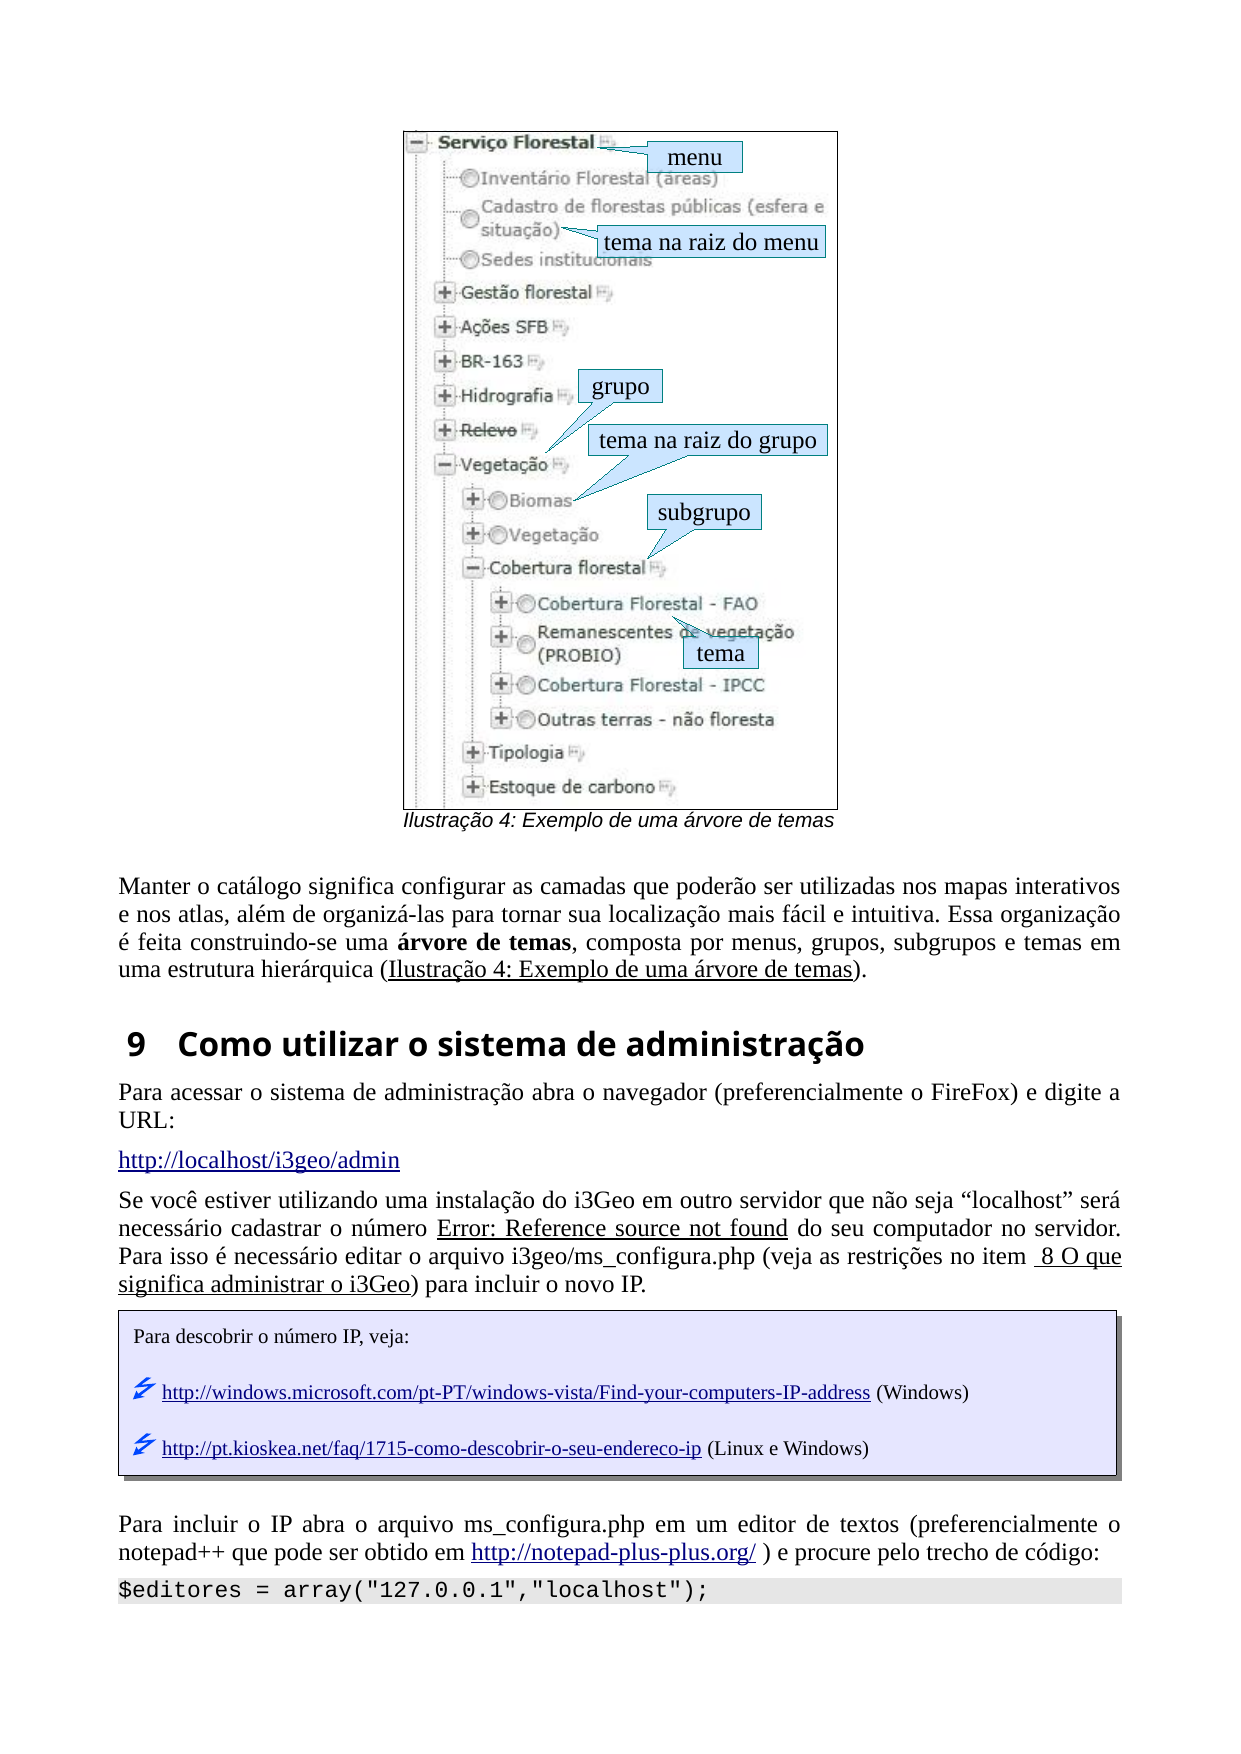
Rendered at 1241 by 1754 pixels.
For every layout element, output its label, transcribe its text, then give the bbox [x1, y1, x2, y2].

text $editores = array("127.0.0.1","localhost"); [118, 1578, 1122, 1604]
list Documentação: área onde fica a documentação da versão mais atual. Inclui também o histórico das versões, história do i3Geo, procedimentos de instalação, etc. http://softwarepublico.gov.br/dotlrn/clubs/i3geo/one-community?page_num=3 [576, 425, 827, 499]
text Para acessar o sistema de administração abra o navegador (preferencialmente o FireFox) e digite a URL: [118, 1078, 1122, 1134]
text http://windows.microsoft.com/pt-PT/windows-vista/Find-your-computers-IP-address (Windows) [119, 1362, 1116, 1404]
text http://pt.kioskea.net/faq/1715-como-descobrir-o-seu-endereco-ip (Linux e Windows) [119, 1418, 1116, 1475]
list Documentação: área onde fica a documentação da versão mais atual. Inclui também o histórico das versões, história do i3Geo, procedimentos de instalação, etc. http://softwarepublico.gov.br/dotlrn/clubs/i3geo/one-community?page_num=3 [569, 226, 825, 257]
text http://localhost/i3geo/admin [118, 1146, 1122, 1174]
subtitle Como utilizar o sistema de administração [118, 1021, 1122, 1066]
list Documentação: área onde fica a documentação da versão mais atual. Inclui também o histórico das versões, história do i3Geo, procedimentos de instalação, etc. http://softwarepublico.gov.br/dotlrn/clubs/i3geo/one-community?page_num=3 [648, 495, 761, 557]
list Documentação: área onde fica a documentação da versão mais atual. Inclui também o histórico das versões, história do i3Geo, procedimentos de instalação, etc. http://softwarepublico.gov.br/dotlrn/clubs/i3geo/one-community?page_num=3 [549, 370, 662, 449]
text Ilustração 4: Exemplo de uma árvore de temas [403, 810, 837, 832]
picture [404, 132, 837, 809]
text Manter o catálogo significa configurar as camadas que poderão ser utilizadas nos mapas interativos e nos atlas, além de organizá-las para tornar sua localização mais fácil e intuitiva. Essa organização é feita construindo-se uma árvore de temas, composta por menus, grupos, subgrupos e temas em uma estrutura hierárquica (Ilustração 4: Exemplo de uma árvore de temas). [118, 872, 1122, 983]
text Para descobrir o número IP, veja: [119, 1311, 1116, 1348]
text Se você estiver utilizando uma instalação do i3Geo em outro servidor que não seja “localhost” será necessário cadastrar o número Erro: Origem da referência não encontrada do seu computador no servidor. Para isso é necessário editar o arquivo i3geo/ms_configura.php (veja as restrições no item 8O que significa administrar o i3Geo) para incluir o novo IP. [118, 1187, 1122, 1297]
text Para incluir o IP abra o arquivo ms_configura.php em um editor de textos (preferencialmente o notepad++ que pode ser obtido em http://notepad-plus-plus.org/ ) e procure pelo trecho de código: [118, 1510, 1122, 1566]
